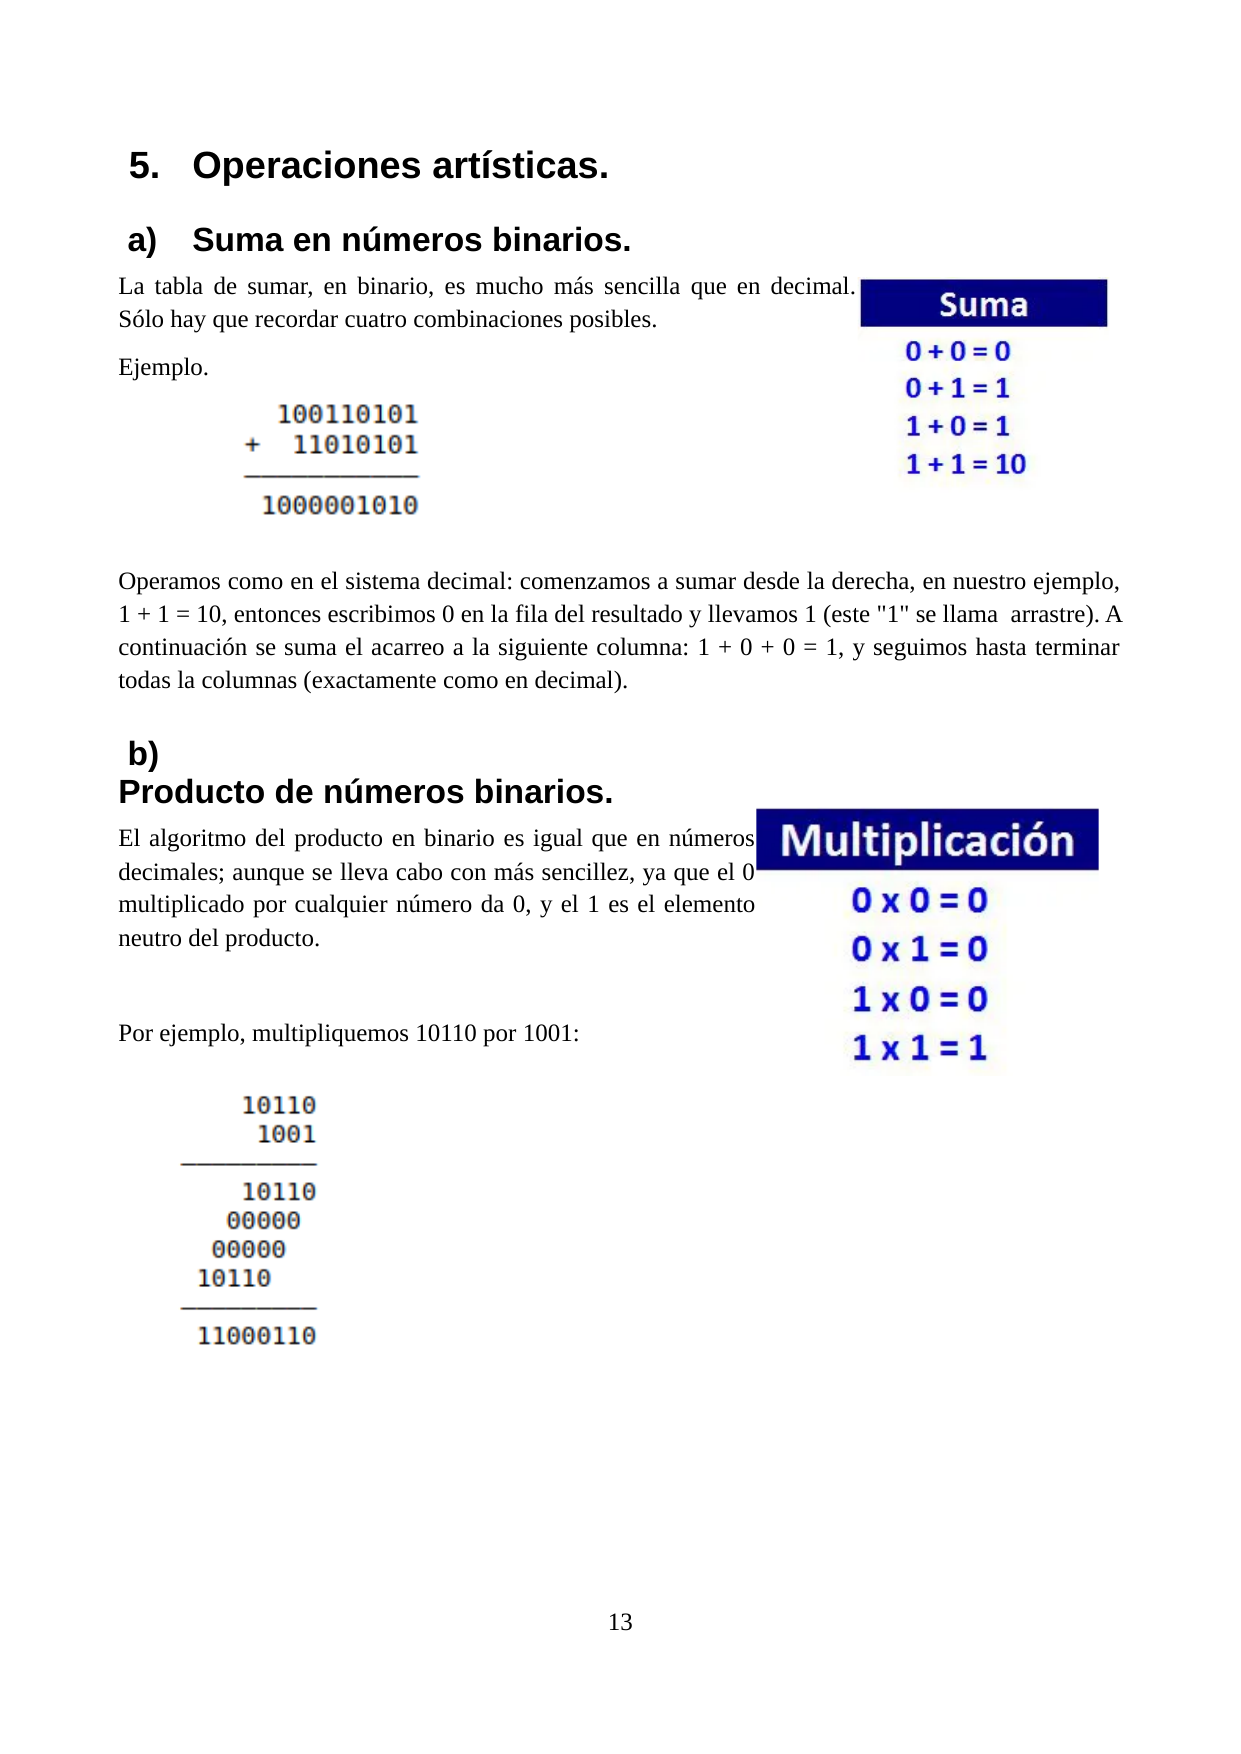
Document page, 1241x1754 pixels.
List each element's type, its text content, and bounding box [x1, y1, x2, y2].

picture [857, 277, 1110, 529]
text El algoritmo del producto en binario es igual que en números decimales; aunque se lleva cabo con más sencillez, ya que el 0 multiplicado por cualquier número da 0, y el 1 es el elemento neutro del producto. [118, 823, 756, 951]
text Ejemplo. [118, 352, 857, 381]
picture [756, 807, 1099, 1076]
text La tabla de sumar, en binario, es mucho más sencilla que en decimal. Sólo hay que recordar cuatro combinaciones posibles. [118, 271, 1122, 333]
subtitle Producto de números binarios. [118, 734, 1122, 811]
text [1110, 352, 1122, 381]
subtitle Operaciones artísticas. [118, 143, 1122, 187]
picture [208, 383, 467, 543]
subtitle Suma en números binarios. [118, 220, 1122, 259]
picture [131, 1068, 398, 1360]
text Por ejemplo, multipliquemos 10110 por 1001: [118, 1018, 756, 1047]
text Operamos como en el sistema decimal: comenzamos a sumar desde la derecha, en nuestro ejemplo, 1 + 1 = 10, entonces escribimos 0 en la fila del resultado y llevamos 1 (este "1" se llama arrastre). A continuación se suma el acarreo a la siguiente columna: 1 + 0 + 0 = 1, y seguimos hasta terminar todas la columnas (exactamente como en decimal). [118, 566, 1122, 694]
